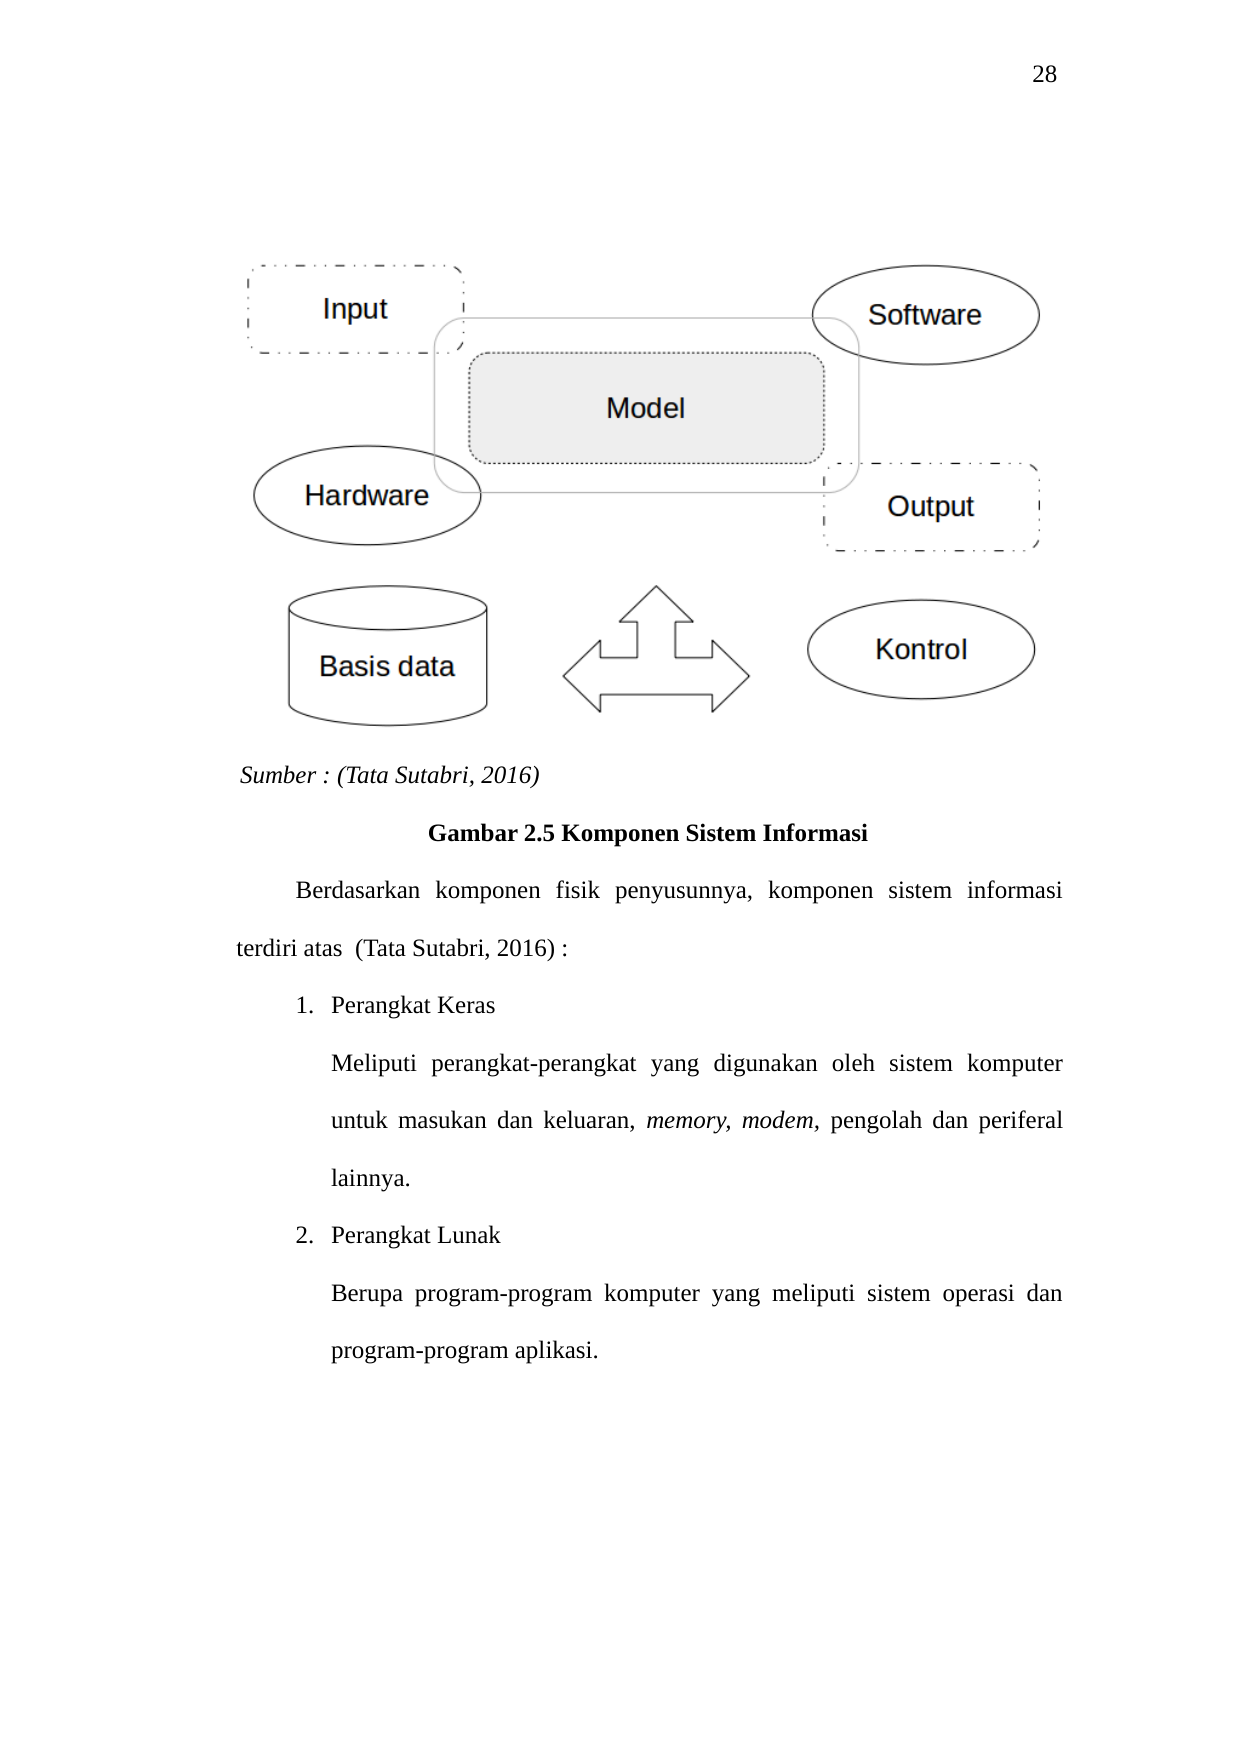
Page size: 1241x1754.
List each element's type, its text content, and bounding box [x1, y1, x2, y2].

text Berdasarkan komponen fisik penyusunnya, komponen sistem informasi terdiri atas (Tata Sutabri, 2016) : [236, 875, 1063, 962]
list Perangkat Keras [295, 990, 1063, 1019]
list Perangkat Lunak [295, 1220, 1063, 1249]
list Meliputi perangkat-perangkat yang digunakan oleh sistem komputer untuk masukan dan keluaran, memory, modem, pengolah dan periferal lainnya. [295, 1048, 1063, 1192]
list Berupa program-program komputer yang meliputi sistem operasi dan program-program aplikasi. [295, 1278, 1063, 1364]
picture [239, 246, 1057, 732]
text Sumber : (Tata Sutabri, 2016) [240, 732, 1056, 789]
text Gambar 2.5 Komponen Sistem Informasi [240, 818, 1056, 847]
